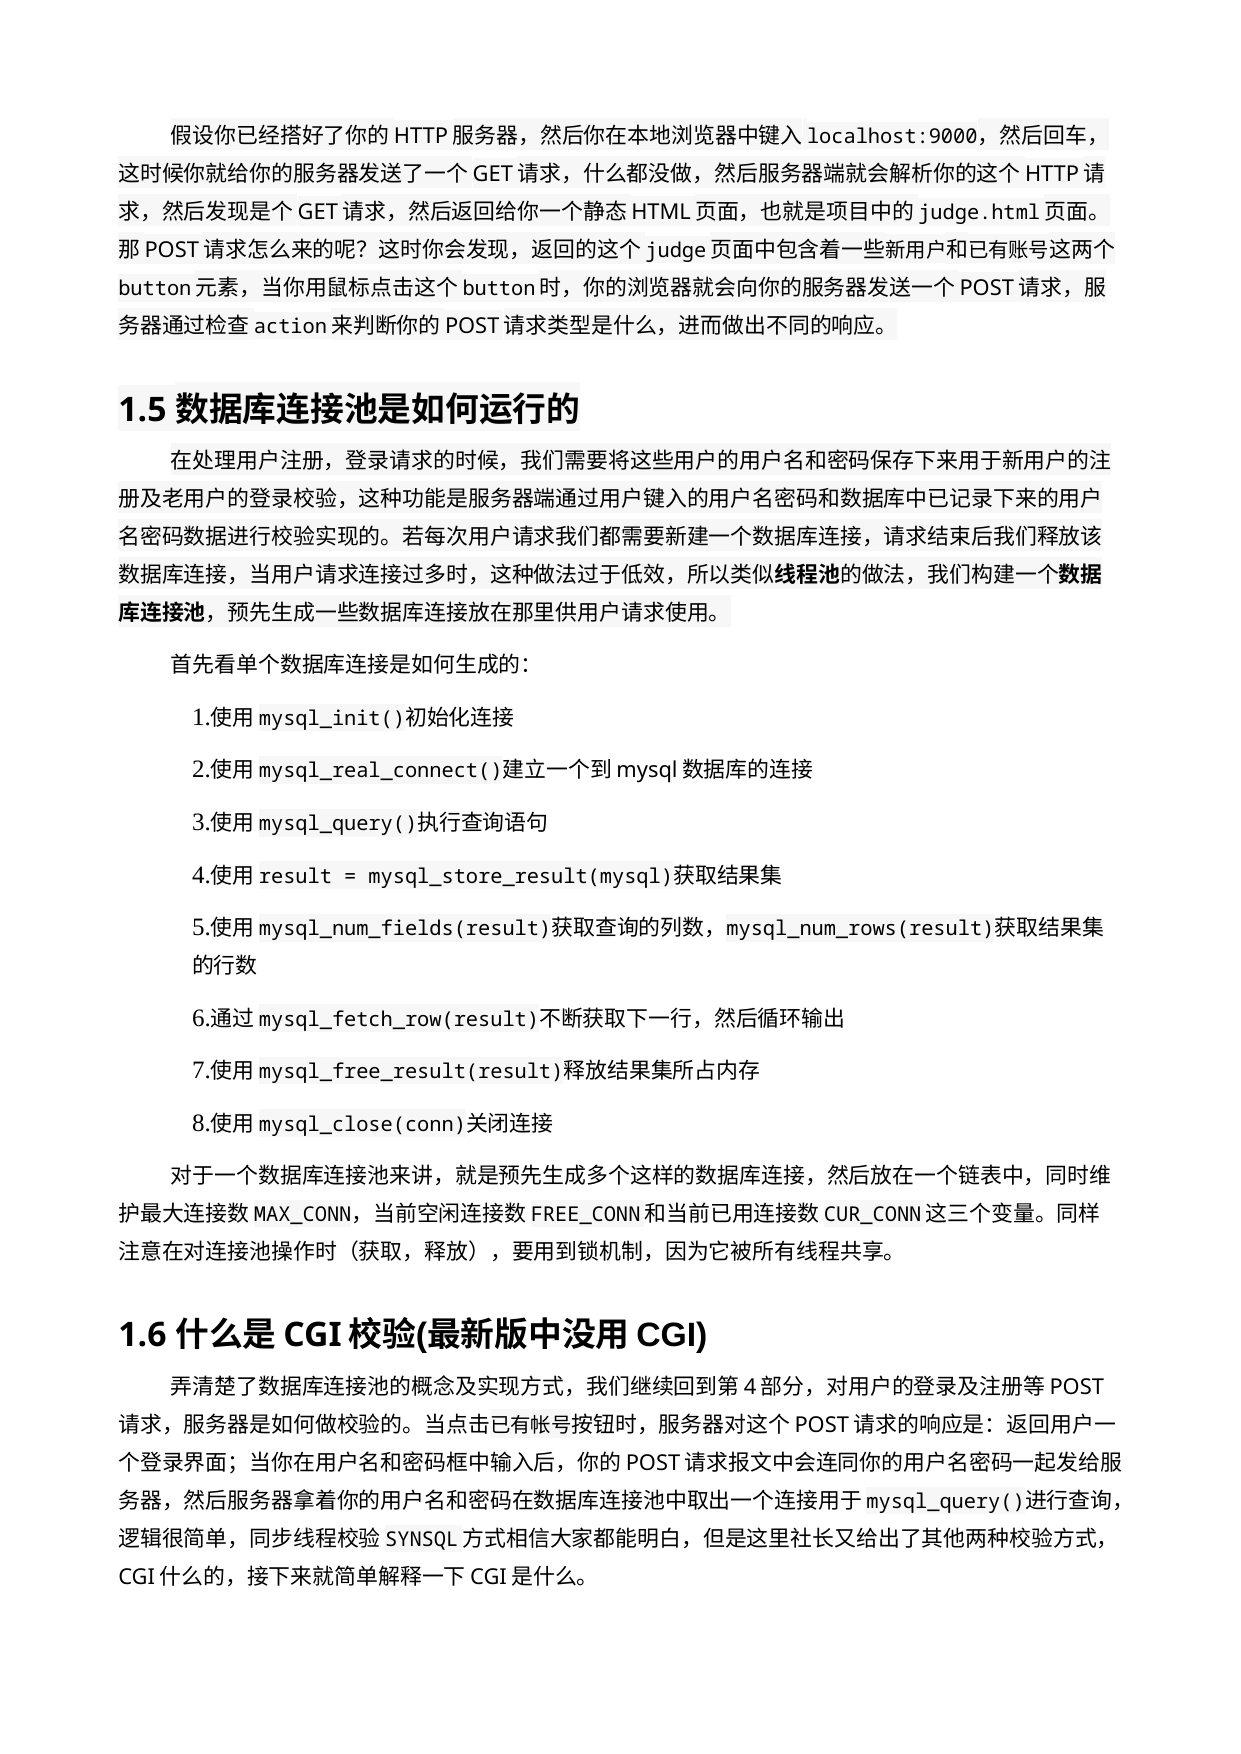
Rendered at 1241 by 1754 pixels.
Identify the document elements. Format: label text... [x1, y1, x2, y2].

list 使用mysql_num_fields(result)获取查询的列数，mysql_num_rows(result)获取结果集的行数 [118, 910, 1122, 980]
list 使用mysql_free_result(result)释放结果集所占内存 [118, 1053, 1122, 1085]
text 弄清楚了数据库连接池的概念及实现方式，我们继续回到第4部分，对用户的登录及注册等POST请求，服务器是如何做校验的。当点击已有帐号按钮时，服务器对这个POST请求的响应是：返回用户一个登录界面；当你在用户名和密码框中输入后，你的POST请求报文中会连同你的用户名密码一起发给服务器，然后服务器拿着你的用户名和密码在数据库连接池中取出一个连接用于mysql_query()进行查询，逻辑很简单，同步线程校验SYNSQL方式相信大家都能明白，但是这里社长又给出了其他两种校验方式，CGI什么的，接下来就简单解释一下CGI是什么。 [118, 1369, 1122, 1591]
text 首先看单个数据库连接是如何生成的： [118, 647, 1122, 679]
text 在处理用户注册，登录请求的时候，我们需要将这些用户的用户名和密码保存下来用于新用户的注册及老用户的登录校验，这种功能是服务器端通过用户键入的用户名密码和数据库中已记录下来的用户名密码数据进行校验实现的。若每次用户请求我们都需要新建一个数据库连接，请求结束后我们释放该数据库连接，当用户请求连接过多时，这种做法过于低效，所以类似线程池的做法，我们构建一个数据库连接池，预先生成一些数据库连接放在那里供用户请求使用。 [118, 443, 1122, 627]
list 使用mysql_real_connect()建立一个到mysql数据库的连接 [118, 752, 1122, 784]
text 假设你已经搭好了你的HTTP服务器，然后你在本地浏览器中键入localhost:9000，然后回车，这时候你就给你的服务器发送了一个GET请求，什么都没做，然后服务器端就会解析你的这个HTTP请求，然后发现是个GET请求，然后返回给你一个静态HTML页面，也就是项目中的judge.html页面。那POST请求怎么来的呢？这时你会发现，返回的这个judge页面中包含着一些新用户和已有账号这两个button元素，当你用鼠标点击这个button时，你的浏览器就会向你的服务器发送一个POST请求，服务器通过检查action来判断你的POST请求类型是什么，进而做出不同的响应。 [118, 118, 1122, 340]
list 使用mysql_close(conn)关闭连接 [118, 1106, 1122, 1137]
list 通过mysql_fetch_row(result)不断获取下一行，然后循环输出 [118, 1001, 1122, 1032]
subtitle 1.6 什么是CGI校验(最新版中没用CGI) [118, 1307, 1122, 1356]
text 对于一个数据库连接池来讲，就是预先生成多个这样的数据库连接，然后放在一个链表中，同时维护最大连接数MAX_CONN，当前空闲连接数FREE_CONN和当前已用连接数CUR_CONN这三个变量。同样注意在对连接池操作时（获取，释放），要用到锁机制，因为它被所有线程共享。 [118, 1158, 1122, 1266]
list 使用result = mysql_store_result(mysql)获取结果集 [118, 858, 1122, 889]
subtitle 1.5 数据库连接池是如何运行的 [118, 382, 1122, 431]
list 使用mysql_query()执行查询语句 [118, 805, 1122, 837]
list 使用mysql_init()初始化连接 [118, 700, 1122, 732]
